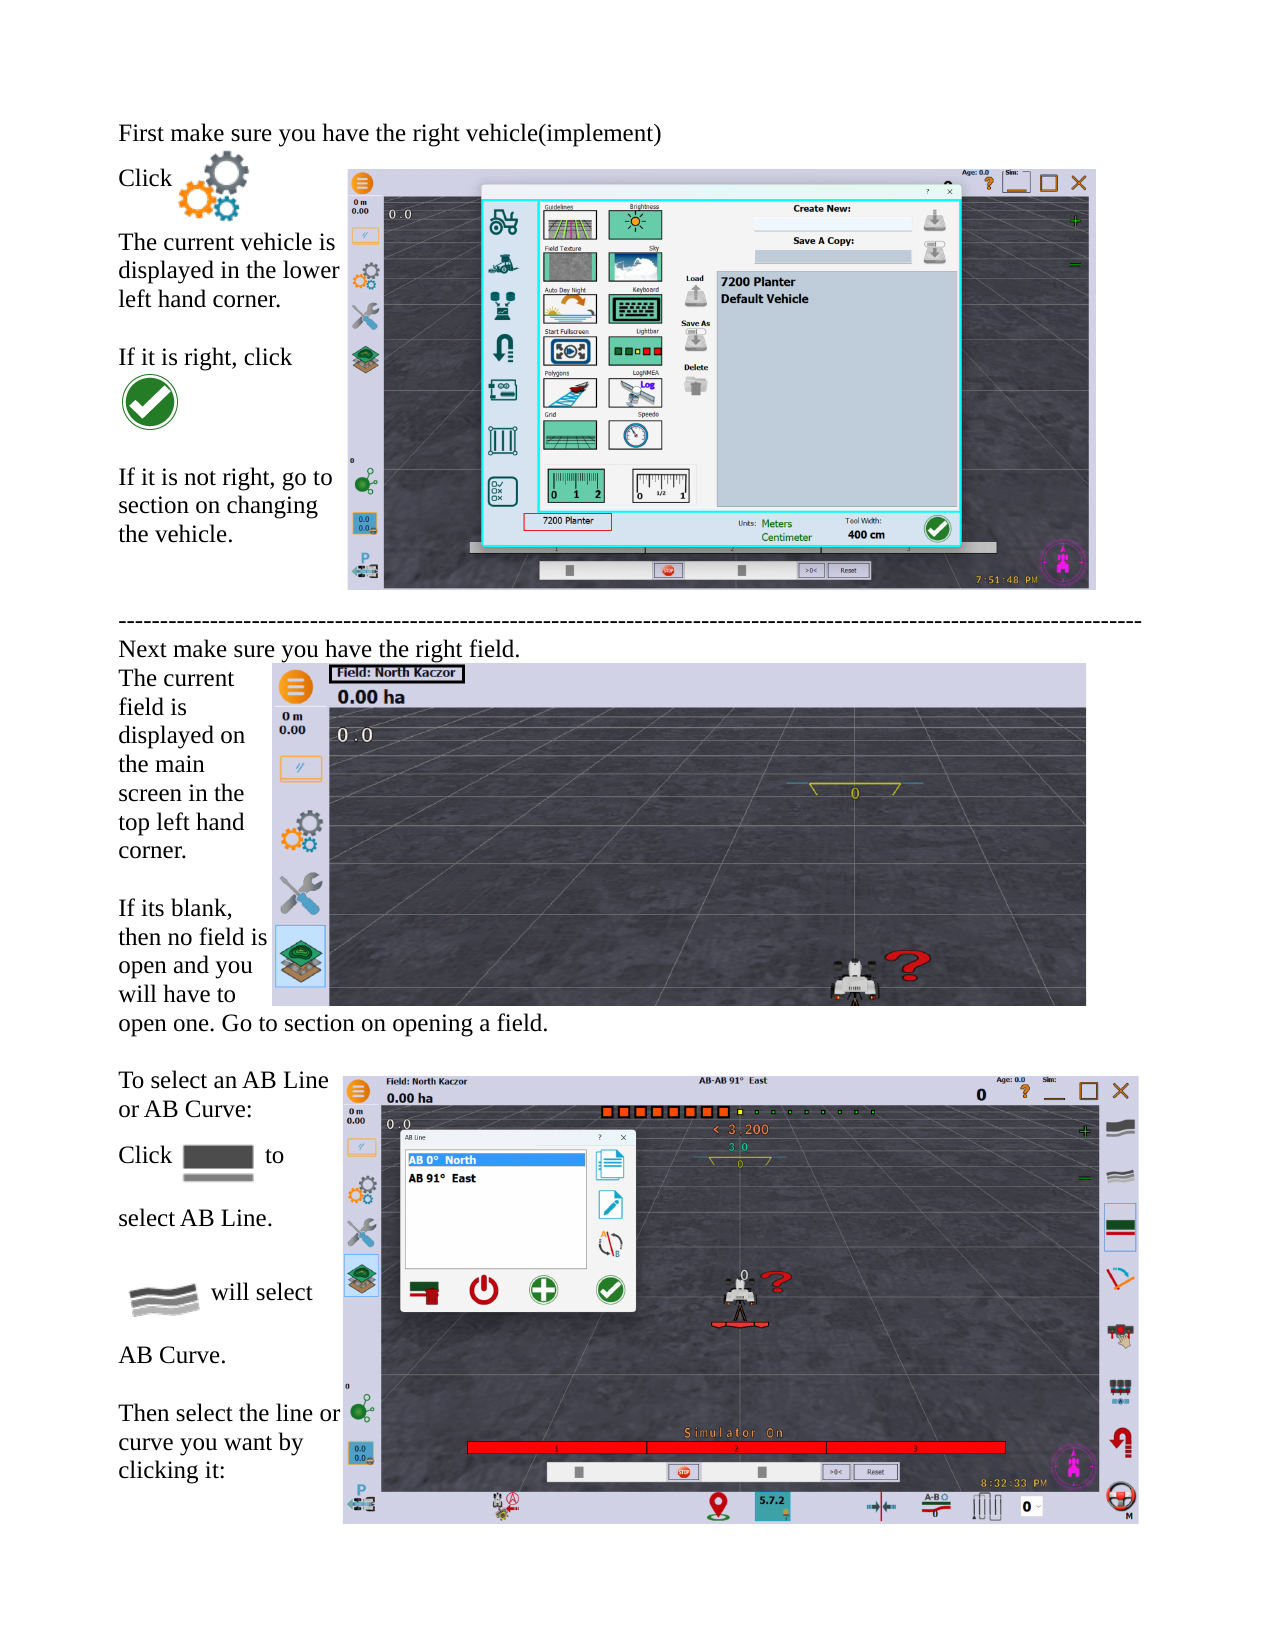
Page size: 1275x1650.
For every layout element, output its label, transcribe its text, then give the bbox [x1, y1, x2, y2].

text [1096, 462, 1157, 548]
picture [172, 146, 253, 227]
text [1096, 342, 1157, 433]
text To select an AB Line or AB Curve: [118, 1066, 1157, 1123]
text If it is not right, go to section on changing the vehicle. [118, 462, 347, 548]
text Click [118, 147, 172, 227]
text [1096, 227, 1157, 313]
text will select AB Curve. [118, 1261, 342, 1369]
text [1139, 1123, 1157, 1232]
text Next make sure you have the right field. [118, 634, 1157, 663]
text First make sure you have the right vehicle(implement) [118, 118, 1157, 147]
picture [342, 1076, 1139, 1524]
picture [124, 1260, 205, 1341]
picture [272, 663, 1087, 1006]
text [1139, 1261, 1157, 1369]
text Then select the line or curve you want by clicking it: [118, 1398, 342, 1484]
text [1087, 663, 1157, 864]
text --------------------------------------------------------------------------------------------------------------------------- [118, 606, 1157, 634]
picture [347, 169, 1096, 590]
text If it is right, click [118, 342, 347, 433]
text The current vehicle is displayed in the lower left hand corner. [118, 227, 347, 313]
text [1139, 1398, 1157, 1484]
text [253, 147, 1157, 227]
picture [118, 370, 181, 434]
text Click to select AB Line. [118, 1123, 342, 1232]
picture [178, 1123, 259, 1204]
text If its blank, then no field is open and you will have to open one. Go to section on opening a field. [118, 893, 1157, 1037]
text The current field is displayed on the main screen in the top left hand corner. [118, 663, 272, 864]
